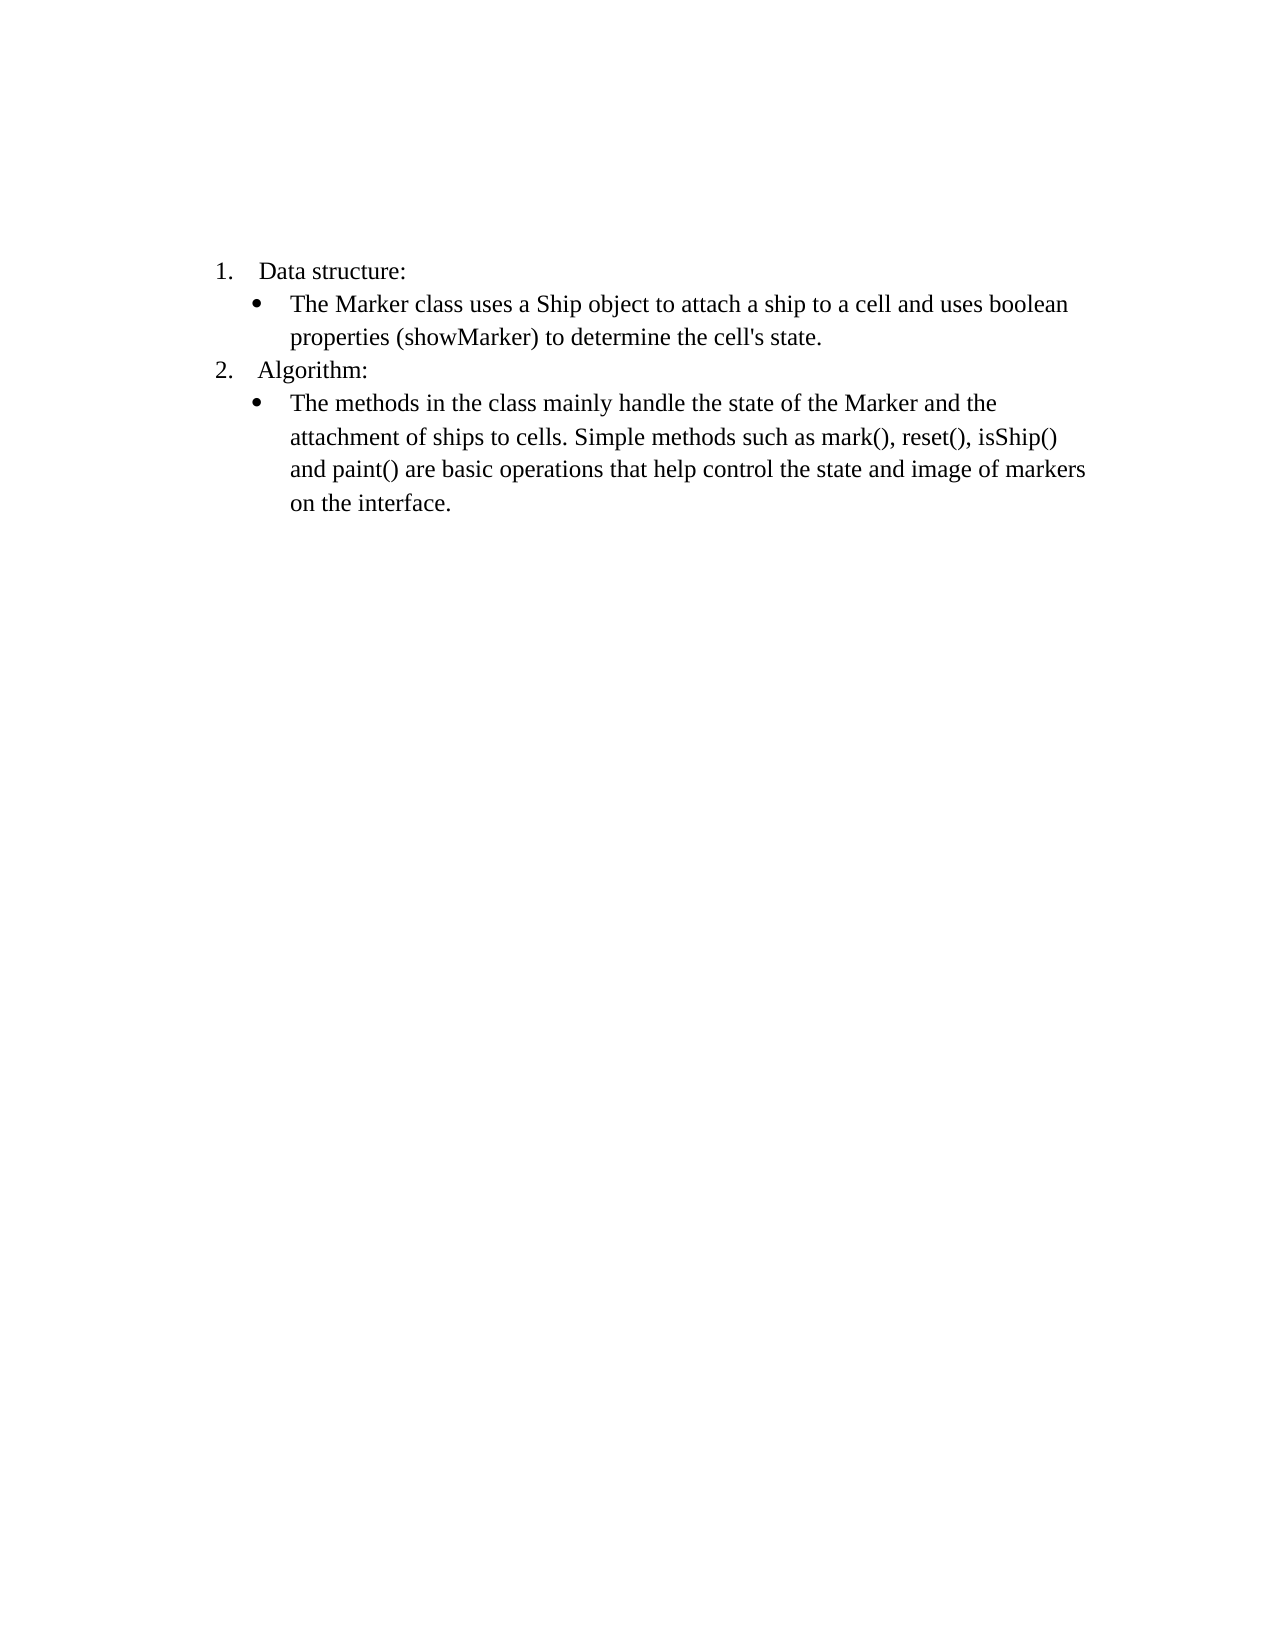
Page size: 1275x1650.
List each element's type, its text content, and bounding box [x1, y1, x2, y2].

list Data structure: [215, 256, 1098, 285]
list The methods in the class mainly handle the state of the Marker and the attachment of ships to cells. Simple methods such as mark(), reset(), isShip() and paint() are basic operations that help control the state and image of markers on the interface. [252, 388, 1098, 516]
list Algorithm: [215, 356, 1098, 384]
list The Marker class uses a Ship object to attach a ship to a cell and uses boolean properties (showMarker) to determine the cell's state. [252, 289, 1098, 351]
